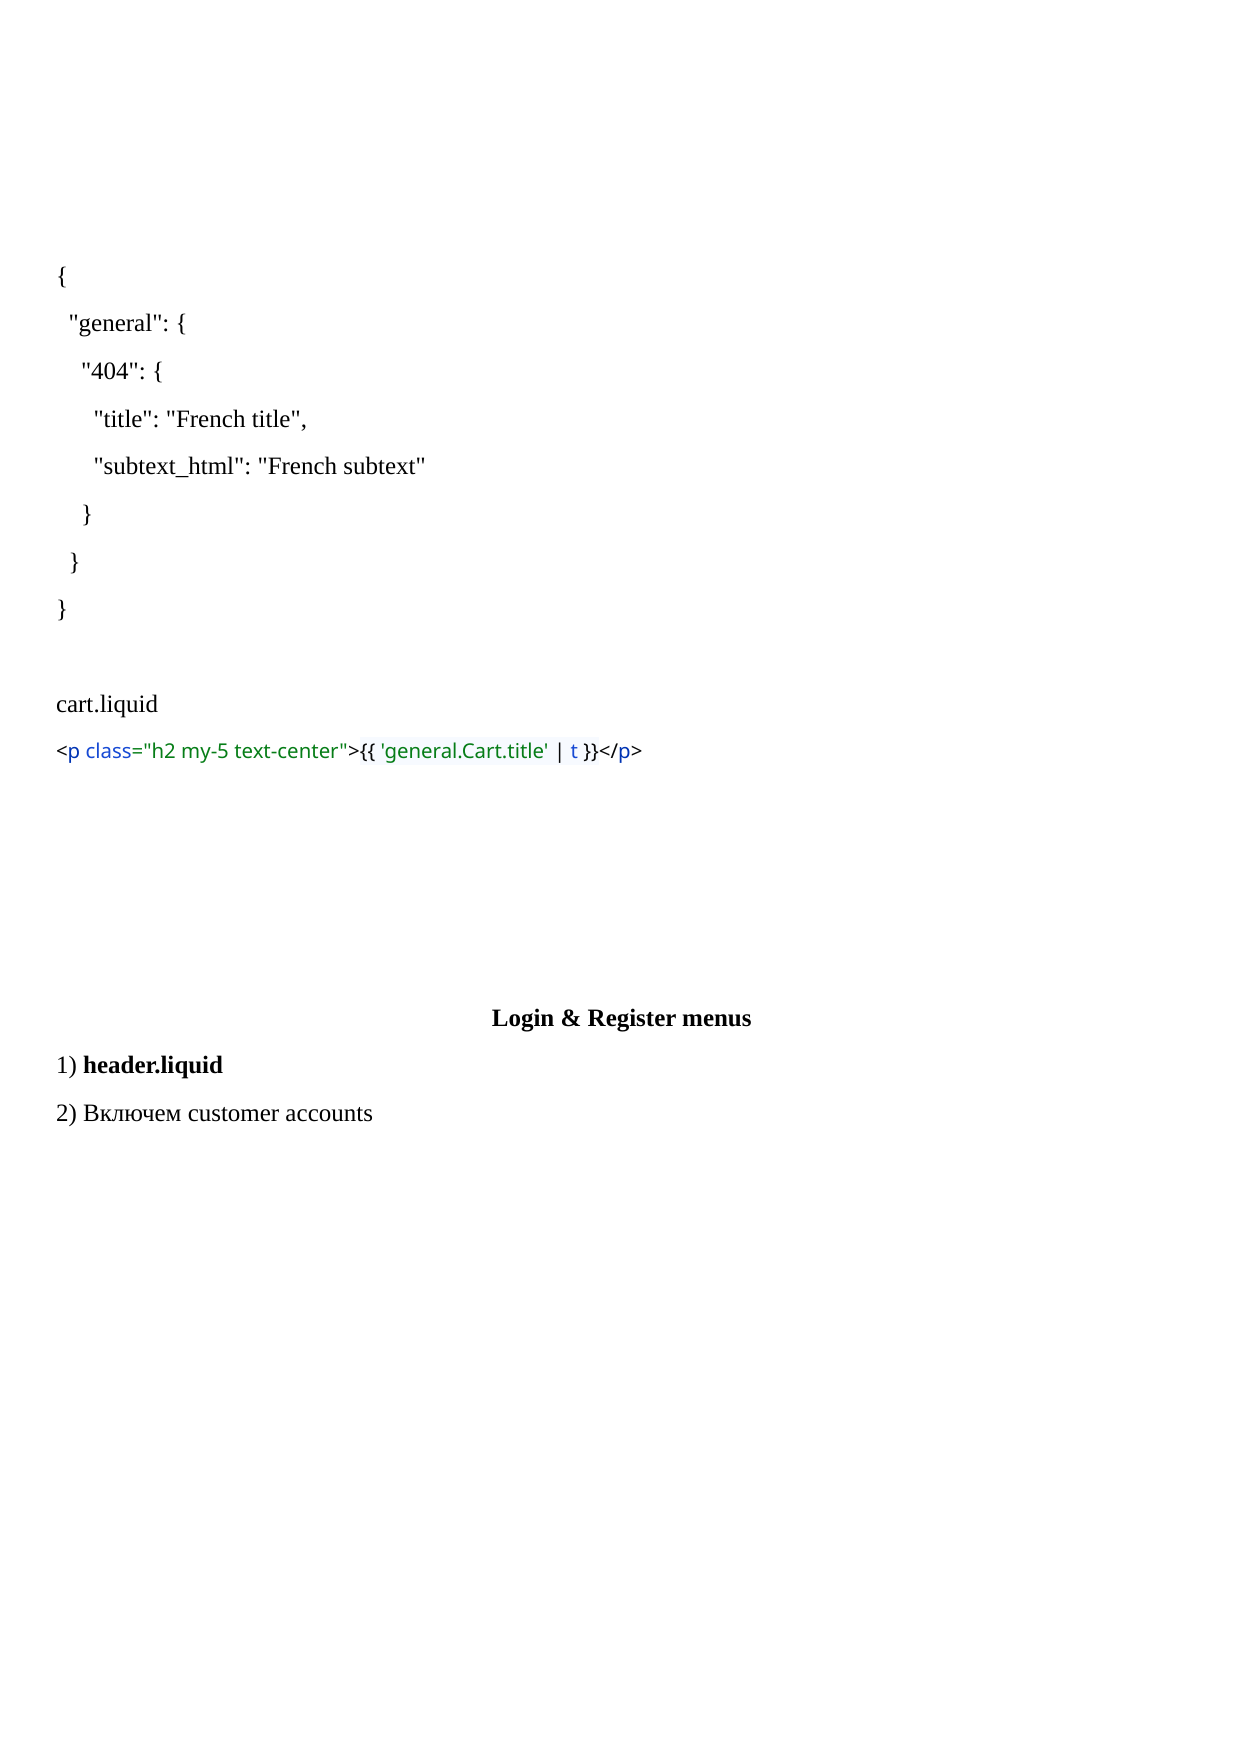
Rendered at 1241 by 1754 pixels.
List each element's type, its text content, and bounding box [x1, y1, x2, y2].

text Login & Register menus [56, 1003, 1187, 1032]
text 1) header.liquid [56, 1050, 1187, 1079]
text "title": "French title", [56, 404, 1187, 432]
text "general": { [56, 308, 1187, 337]
text } [56, 594, 1187, 623]
text { [56, 261, 1187, 290]
text cart.liquid [56, 689, 1187, 718]
text "404": { [56, 356, 1187, 385]
text } [56, 547, 1187, 575]
text "subtext_html": "French subtext" [56, 451, 1187, 480]
text 2) Включем customer accounts [56, 1098, 1187, 1127]
text } [56, 499, 1187, 528]
text <p class="h2 my-5 text-center">{{ 'general.Cart.title' | t }}</p> [56, 737, 1187, 765]
